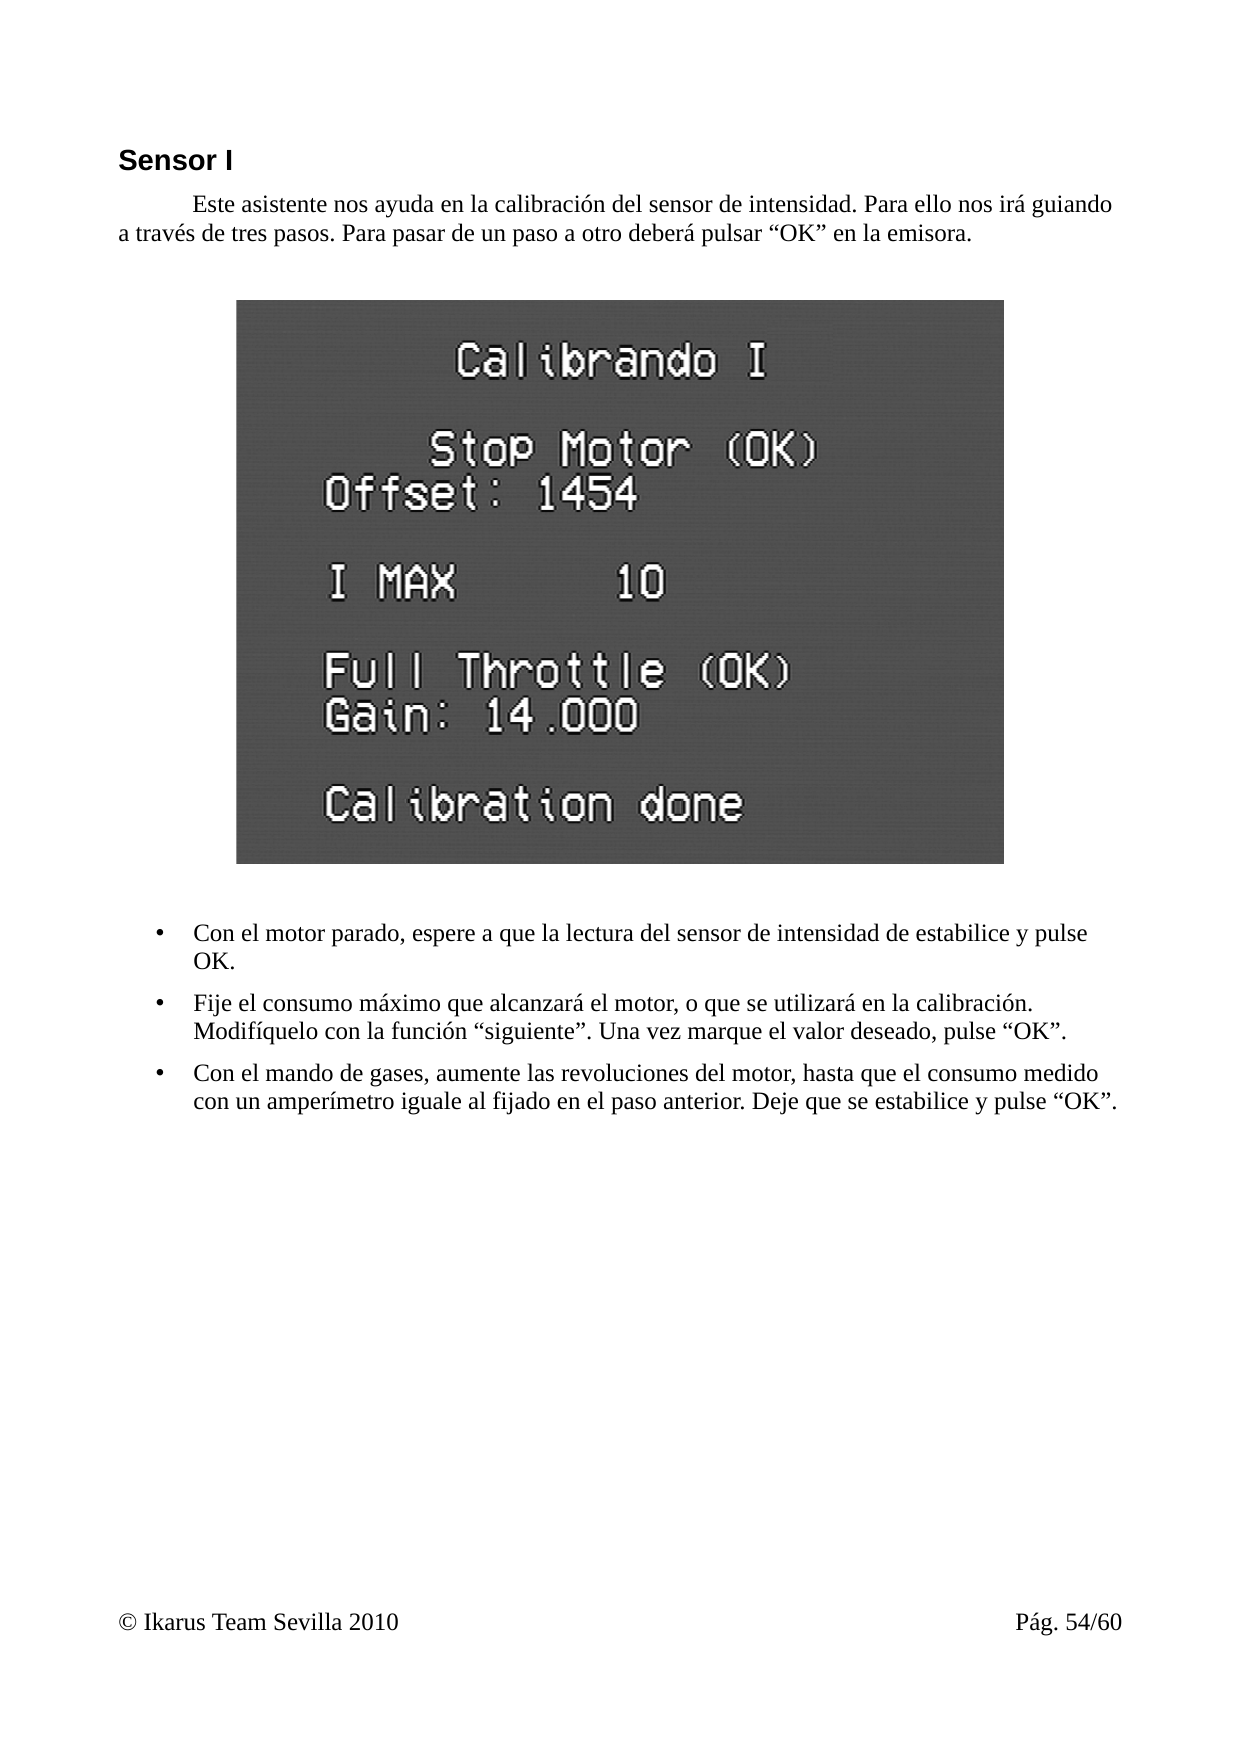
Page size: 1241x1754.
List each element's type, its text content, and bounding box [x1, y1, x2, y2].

list Con el mando de gases, aumente las revoluciones del motor, hasta que el consumo medido con un amperímetro iguale al fijado en el paso anterior. Deje que se estabilice y pulse “OK”. [156, 1058, 1122, 1115]
list Con el motor parado, espere a que la lectura del sensor de intensidad de estabilice y pulse OK. [156, 918, 1122, 975]
text Este asistente nos ayuda en la calibración del sensor de intensidad. Para ello nos irá guiando a través de tres pasos. Para pasar de un paso a otro deberá pulsar “OK” en la emisora. [118, 189, 1122, 247]
subtitle Sensor I [118, 143, 1122, 177]
list Fije el consumo máximo que alcanzará el motor, o que se utilizará en la calibración. Modifíquelo con la función “siguiente”. Una vez marque el valor deseado, pulse “OK”. [156, 988, 1122, 1045]
